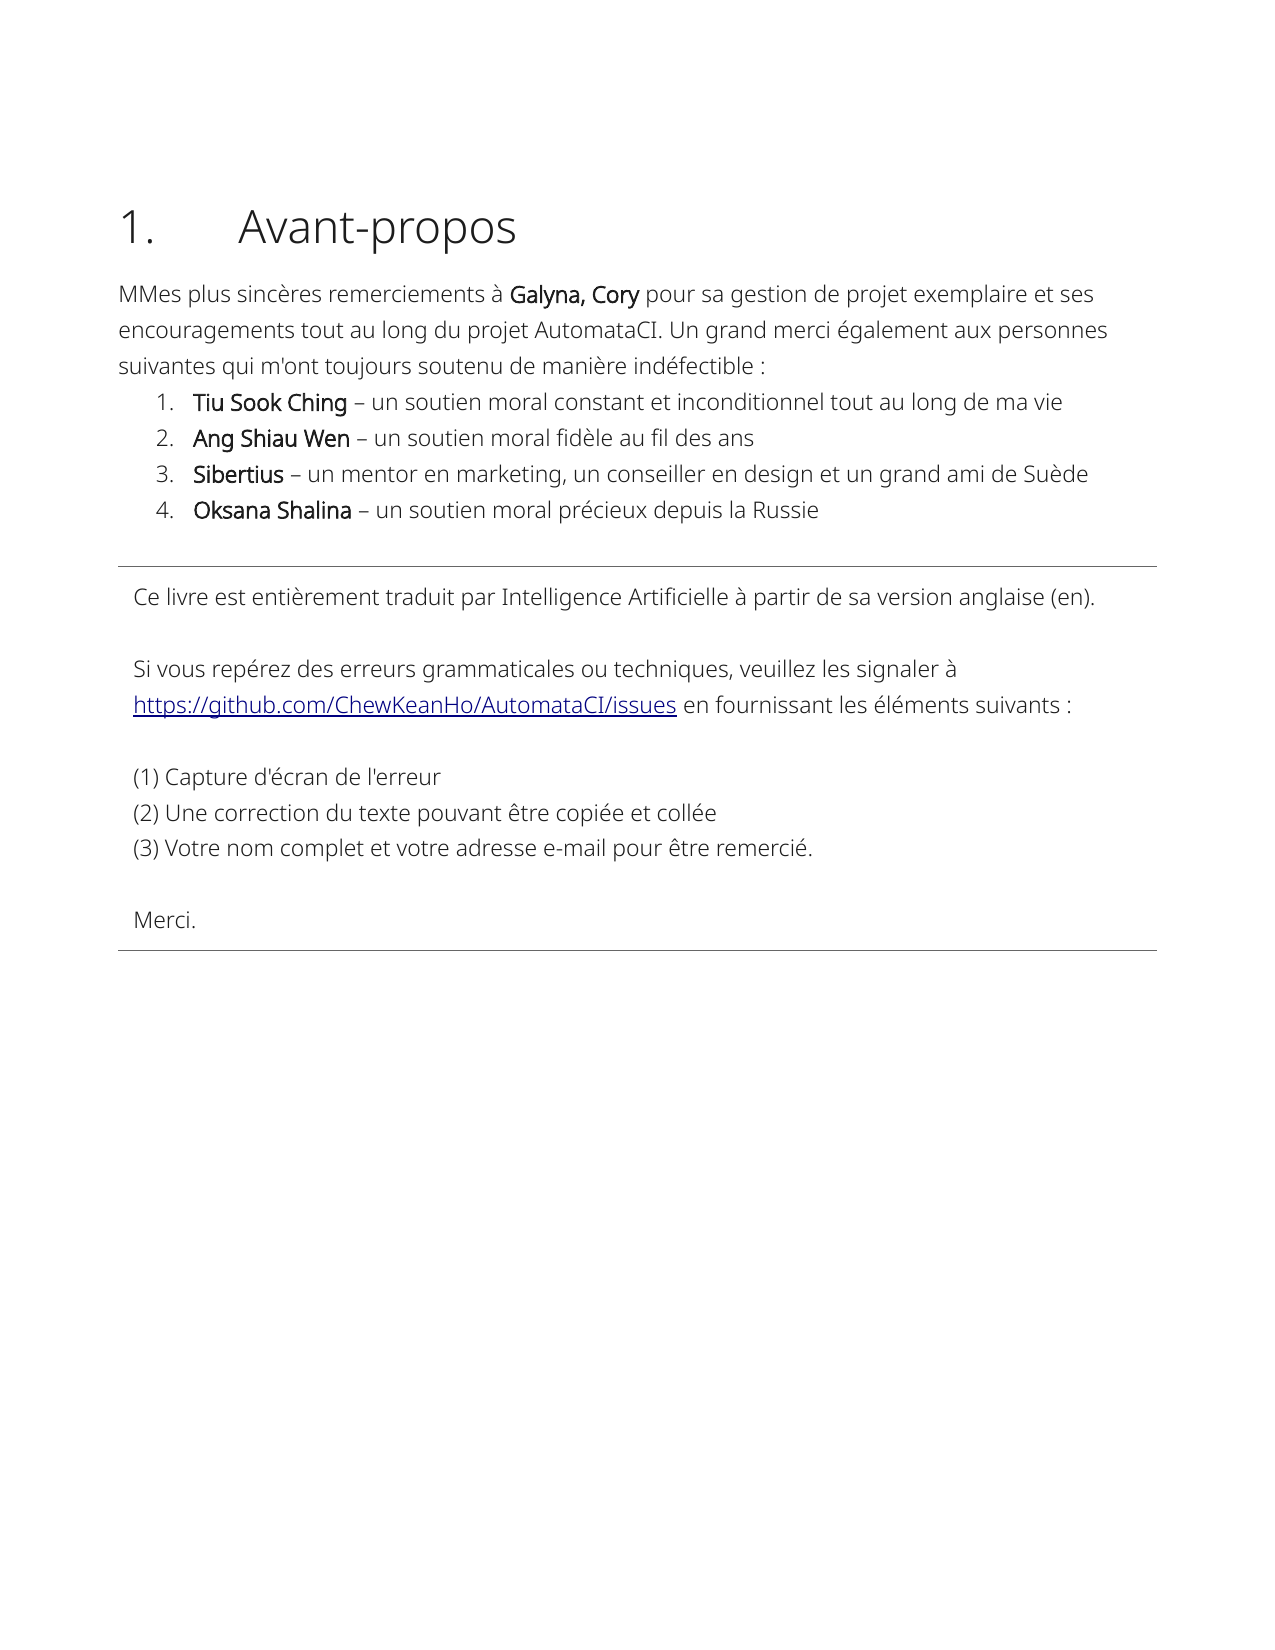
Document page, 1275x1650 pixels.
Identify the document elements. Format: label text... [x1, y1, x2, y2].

list Sibertius – un mentor en marketing, un conseiller en design et un grand ami de Suède [156, 458, 1157, 489]
list Tiu Sook Ching – un soutien moral constant et inconditionnel tout au long de ma vie [156, 386, 1157, 417]
text MMes plus sincères remerciements à Galyna, Cory pour sa gestion de projet exemplaire et ses encouragements tout au long du projet AutomataCI. Un grand merci également aux personnes suivantes qui m'ont toujours soutenu de manière indéfectible : [118, 278, 1157, 381]
list Ang Shiau Wen – un soutien moral fidèle au fil des ans [156, 422, 1157, 453]
text Merci. [118, 889, 1157, 950]
list Oksana Shalina – un soutien moral précieux depuis la Russie [156, 494, 1157, 525]
text (3) Votre nom complet et votre adresse e-mail pour être remercié. [118, 817, 1157, 864]
text (1) Capture d'écran de l'erreur [118, 745, 1157, 781]
subtitle Avant-propos [118, 194, 1157, 257]
text (2) Une correction du texte pouvant être copiée et collée [118, 781, 1157, 817]
text Si vous repérez des erreurs grammaticales ou techniques, veuillez les signaler à https://github.com/ChewKeanHo/AutomataCI/issues en fournissant les éléments suivants : [118, 638, 1157, 720]
text Ce livre est entièrement traduit par Intelligence Artificielle à partir de sa version anglaise (en). [118, 567, 1157, 612]
